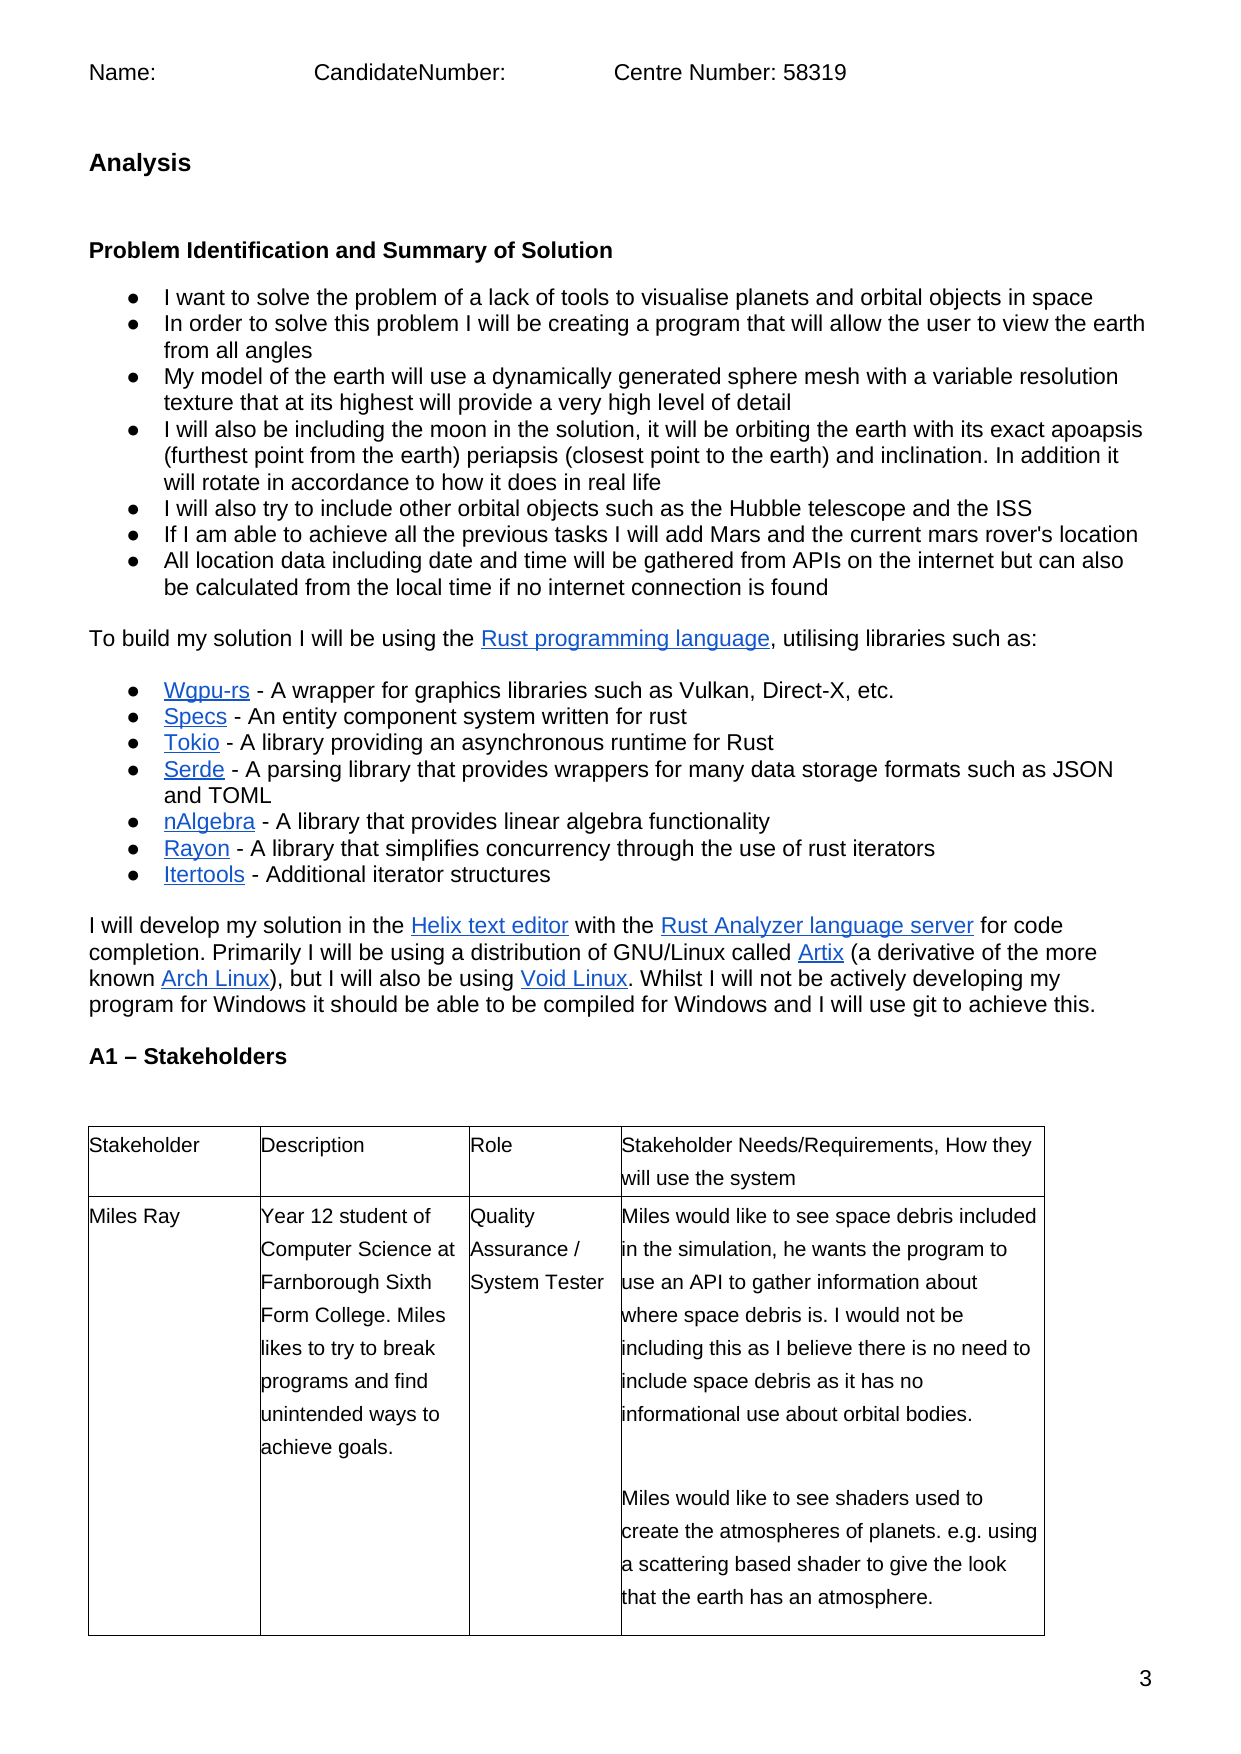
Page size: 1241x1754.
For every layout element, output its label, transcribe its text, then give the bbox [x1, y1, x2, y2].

table_header Stakeholder [89, 1127, 260, 1196]
table_cell Miles would like to see space debris included in the simulation, he wants the program to use an API to gather information about where space debris is. I would not be including this as I believe there is no need to include space debris as it has no informational use about orbital bodies. Miles would like to see shaders used to create the atmospheres of planets. e.g. using a scattering based shader to give the look that the earth has an atmosphere. [622, 1197, 1044, 1635]
list Itertools - Additional iterator structures [126, 861, 1152, 887]
list All location data including date and time will be gathered from APIs on the internet but can also be calculated from the local time if no internet connection is found [126, 547, 1152, 600]
text To build my solution I will be using the Rust programming language, utilising libraries such as: [88, 625, 1152, 652]
subtitle Problem Identification and Summary of Solution [88, 237, 1152, 263]
table_header Stakeholder Needs/Requirements, How they will use the system [622, 1127, 1044, 1196]
list I will also be including the moon in the solution, it will be orbiting the earth with its exact apoapsis (furthest point from the earth) periapsis (closest point to the earth) and inclination. In addition it will rotate in accordance to how it does in real life [126, 416, 1152, 495]
subtitle A1 – Stakeholders [88, 1043, 1152, 1069]
list In order to solve this problem I will be creating a program that will allow the user to view the earth from all angles [126, 310, 1152, 363]
list Rayon - A library that simplifies concurrency through the use of rust iterators [126, 835, 1152, 861]
list My model of the earth will use a dynamically generated sphere mesh with a variable resolution texture that at its highest will provide a very high level of detail [126, 363, 1152, 416]
list Serde - A parsing library that provides wrappers for many data storage formats such as JSON and TOML [126, 756, 1152, 808]
list Specs - An entity component system written for rust [126, 703, 1152, 729]
table_header Description [261, 1127, 469, 1196]
list Tokio - A library providing an asynchronous runtime for Rust [126, 729, 1152, 756]
subtitle Analysis [88, 148, 1152, 176]
text I will develop my solution in the Helix text editor with the Rust Analyzer language server for code completion. Primarily I will be using a distribution of GNU/Linux called Artix (a derivative of the more known Arch Linux), but I will also be using Void Linux. Whilst I will not be actively developing my program for Windows it should be able to be compiled for Windows and I will use git to achieve this. [88, 912, 1152, 1018]
list I will also try to include other orbital objects such as the Hubble telescope and the ISS [126, 495, 1152, 521]
list nAlgebra - A library that provides linear algebra functionality [126, 808, 1152, 835]
table_cell Quality Assurance / System Tester [470, 1197, 621, 1635]
list Wgpu-rs - A wrapper for graphics libraries such as Vulkan, Direct-X, etc. [126, 677, 1152, 703]
table_cell Year 12 student of Computer Science at Farnborough Sixth Form College. Miles likes to try to break programs and find unintended ways to achieve goals. [261, 1197, 469, 1635]
list If I am able to achieve all the previous tasks I will add Mars and the current mars rover's location [126, 521, 1152, 547]
list I want to solve the problem of a lack of tools to visualise planets and orbital objects in space [126, 284, 1152, 310]
table_header Role [470, 1127, 621, 1196]
table_cell Miles Ray [89, 1197, 260, 1635]
